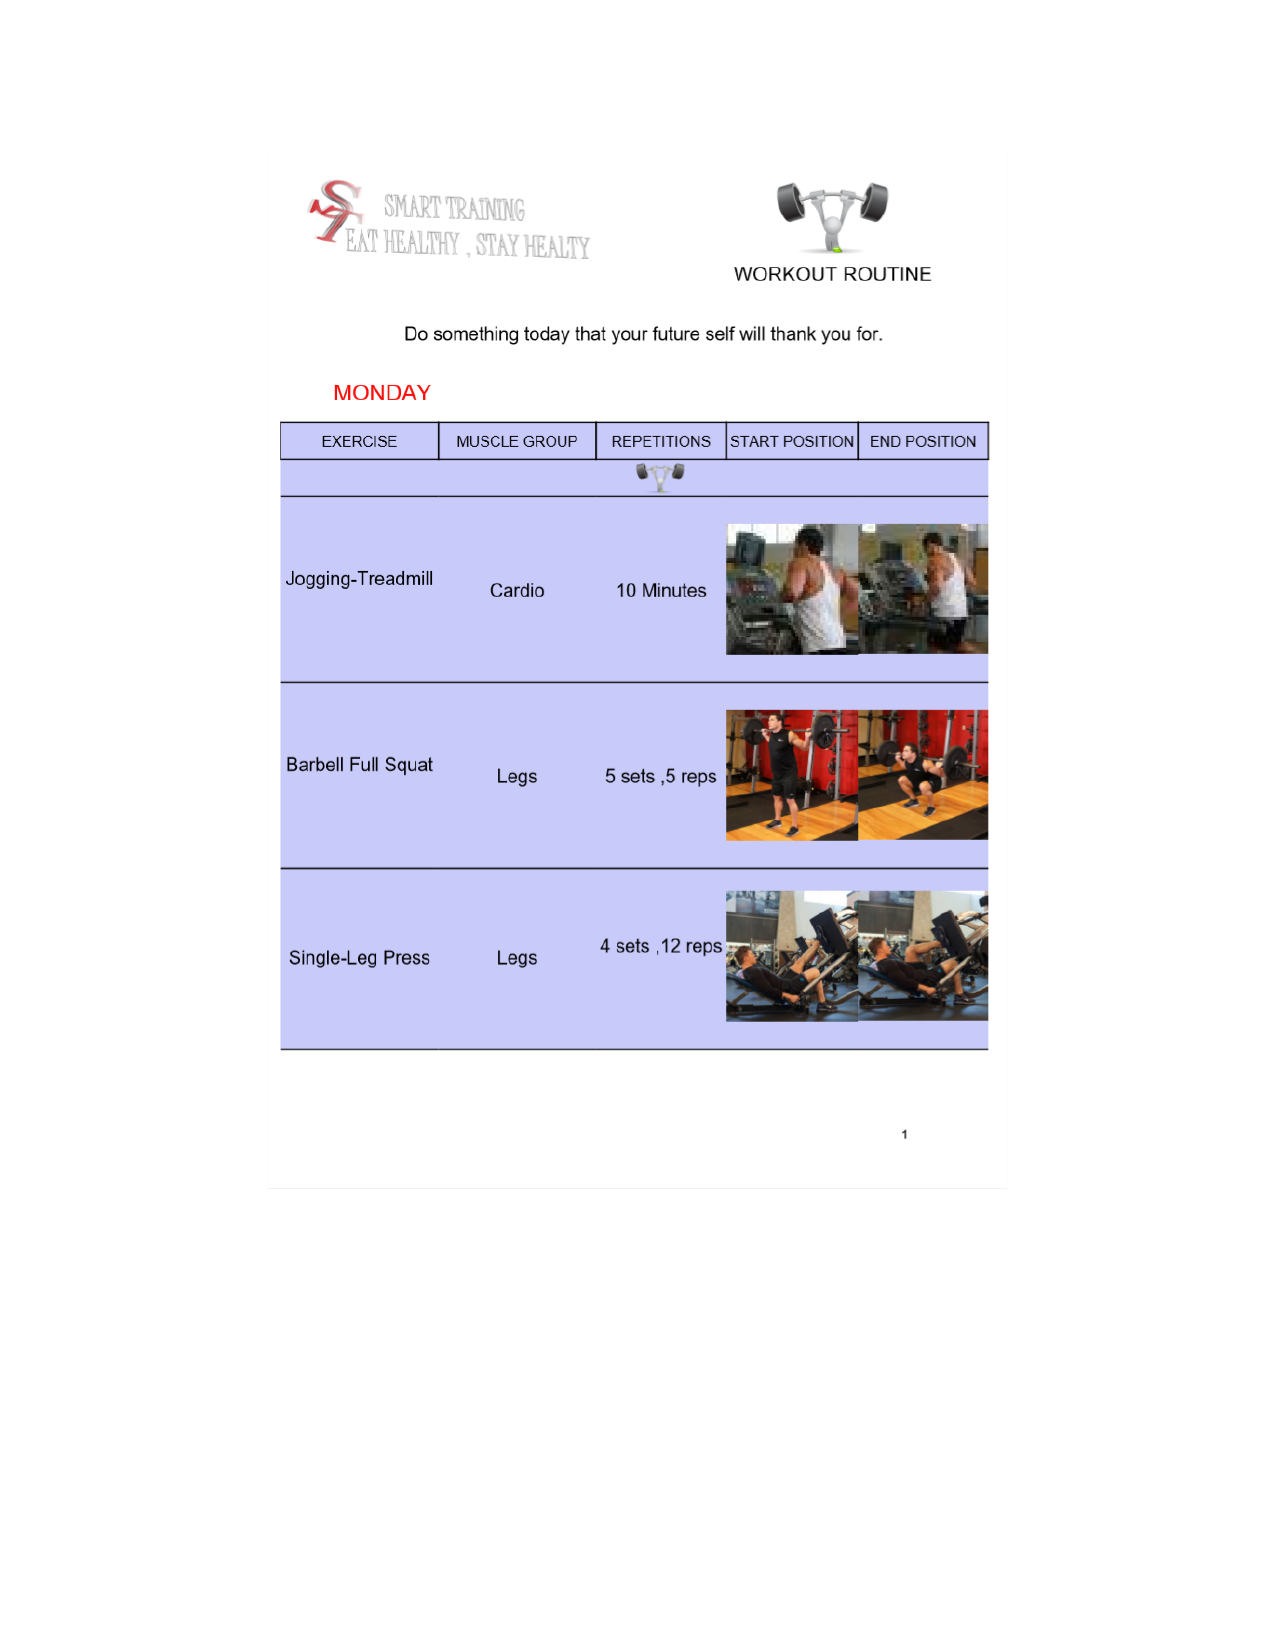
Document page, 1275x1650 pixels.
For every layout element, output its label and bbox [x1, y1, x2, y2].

picture [267, 150, 1008, 1189]
